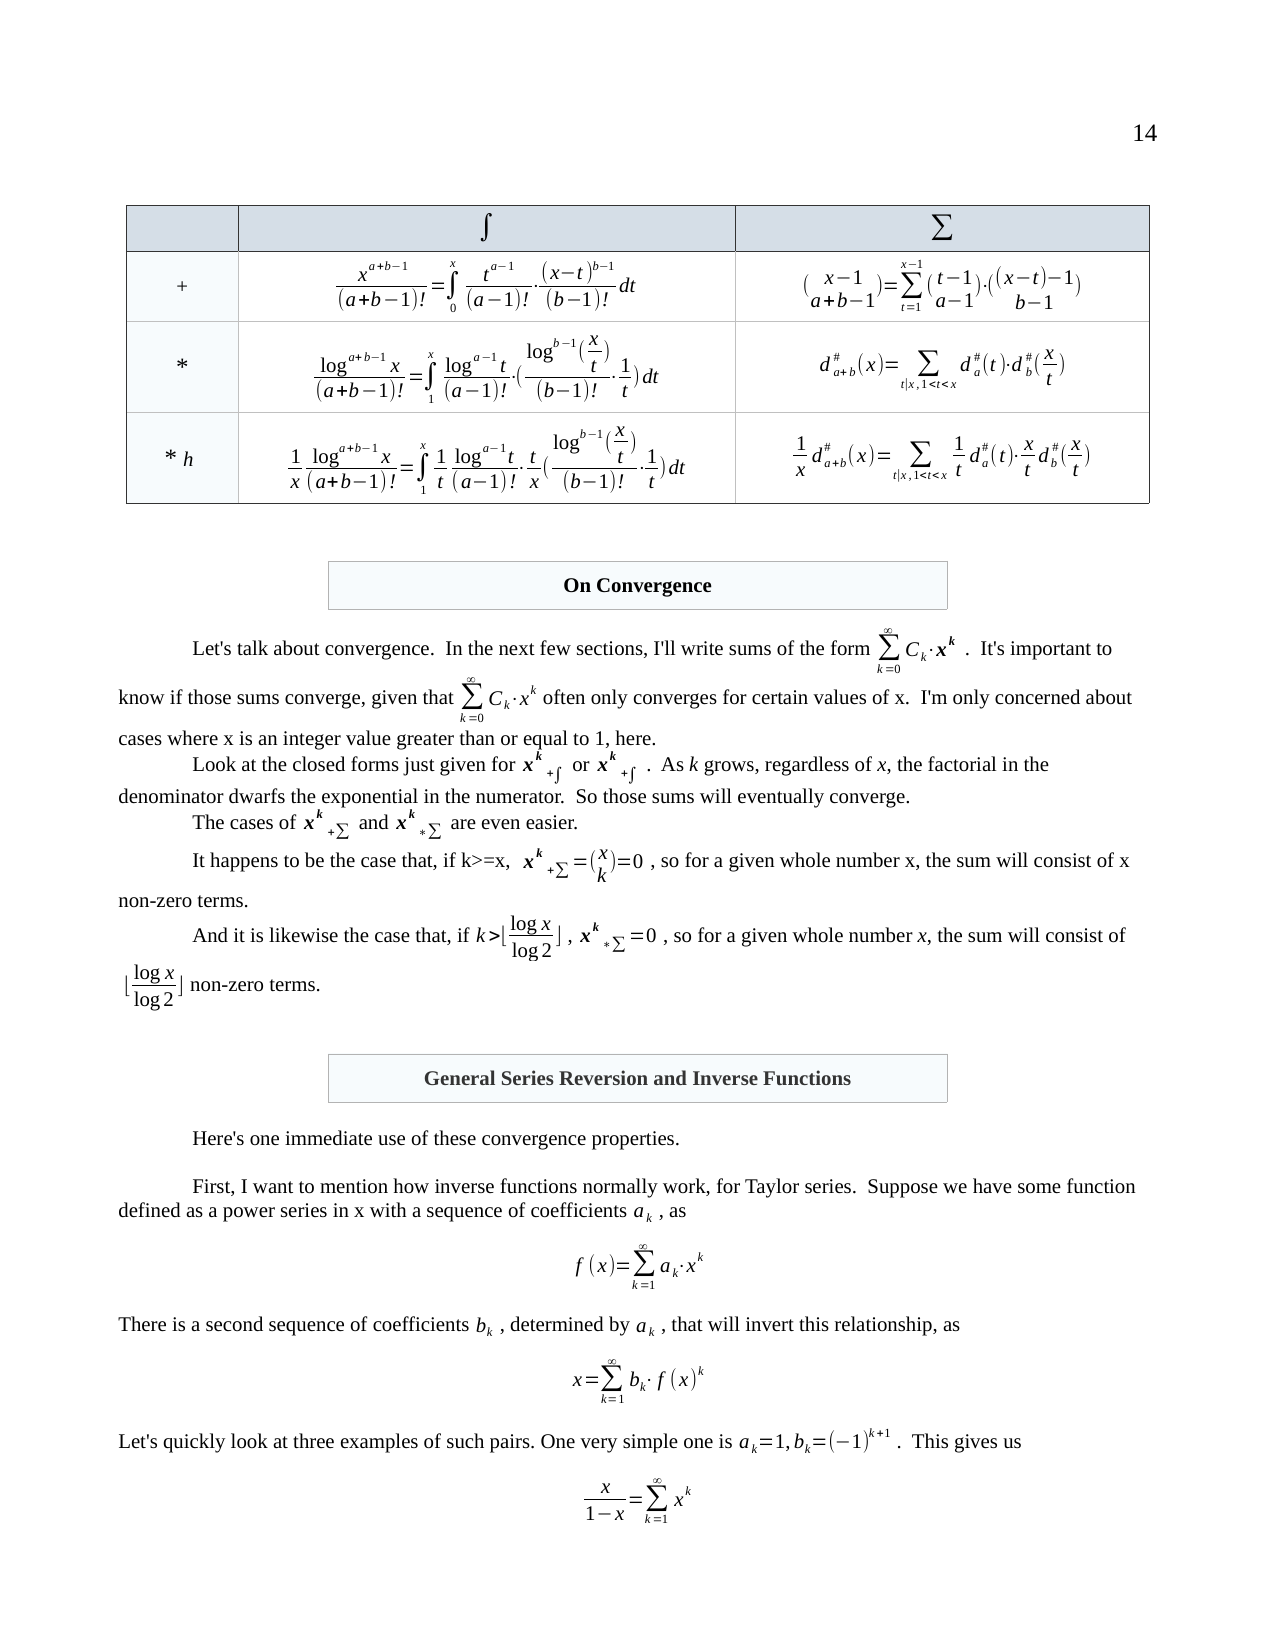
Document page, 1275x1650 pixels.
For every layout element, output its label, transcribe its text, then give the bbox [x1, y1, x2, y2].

table_cell [736, 252, 1149, 321]
table_cell [736, 413, 1149, 503]
text There is a second sequence of coefficients, determined by, that will invert this relationship, as [118, 1312, 1157, 1339]
table_cell [239, 252, 735, 321]
table_cell + [127, 252, 238, 321]
table_cell [239, 413, 735, 503]
text It happens to be the case that, if k>=x, , so for a given whole number x, the sum will consist of x non-zero terms. [118, 840, 1157, 912]
text First, I want to mention how inverse functions normally work, for Taylor series. Suppose we have some function defined as a power series in x with a sequence of coefficients, as [118, 1174, 1157, 1225]
table_cell [239, 322, 735, 412]
text On Convergence [329, 562, 947, 609]
table_cell [736, 322, 1149, 412]
table_cell * [127, 413, 238, 503]
table_cell * [127, 322, 238, 412]
text Let's quickly look at three examples of such pairs. One very simple one is. This gives us [118, 1427, 1157, 1456]
table_header [239, 206, 735, 251]
text General Series Reversion and Inverse Functions [329, 1055, 947, 1102]
table_header [127, 206, 238, 251]
text Look at the closed forms just given foror. As k grows, regardless of x, the factorial in the denominator dwarfs the exponential in the numerator. So those sums will eventually converge. [118, 750, 1157, 808]
text Here's one immediate use of these convergence properties. [118, 1126, 1157, 1150]
text The cases ofandare even easier. [118, 808, 1157, 840]
table_header [736, 206, 1149, 251]
text Let's talk about convergence. In the next few sections, I'll write sums of the form. It's important to know if those sums converge, given thatoften only converges for certain values of x. I'm only concerned about cases where x is an integer value greater than or equal to 1, here. [118, 628, 1157, 750]
text And it is likewise the case that, if,, so for a given whole number x, the sum will consist ofnon-zero terms. [118, 912, 1157, 1010]
